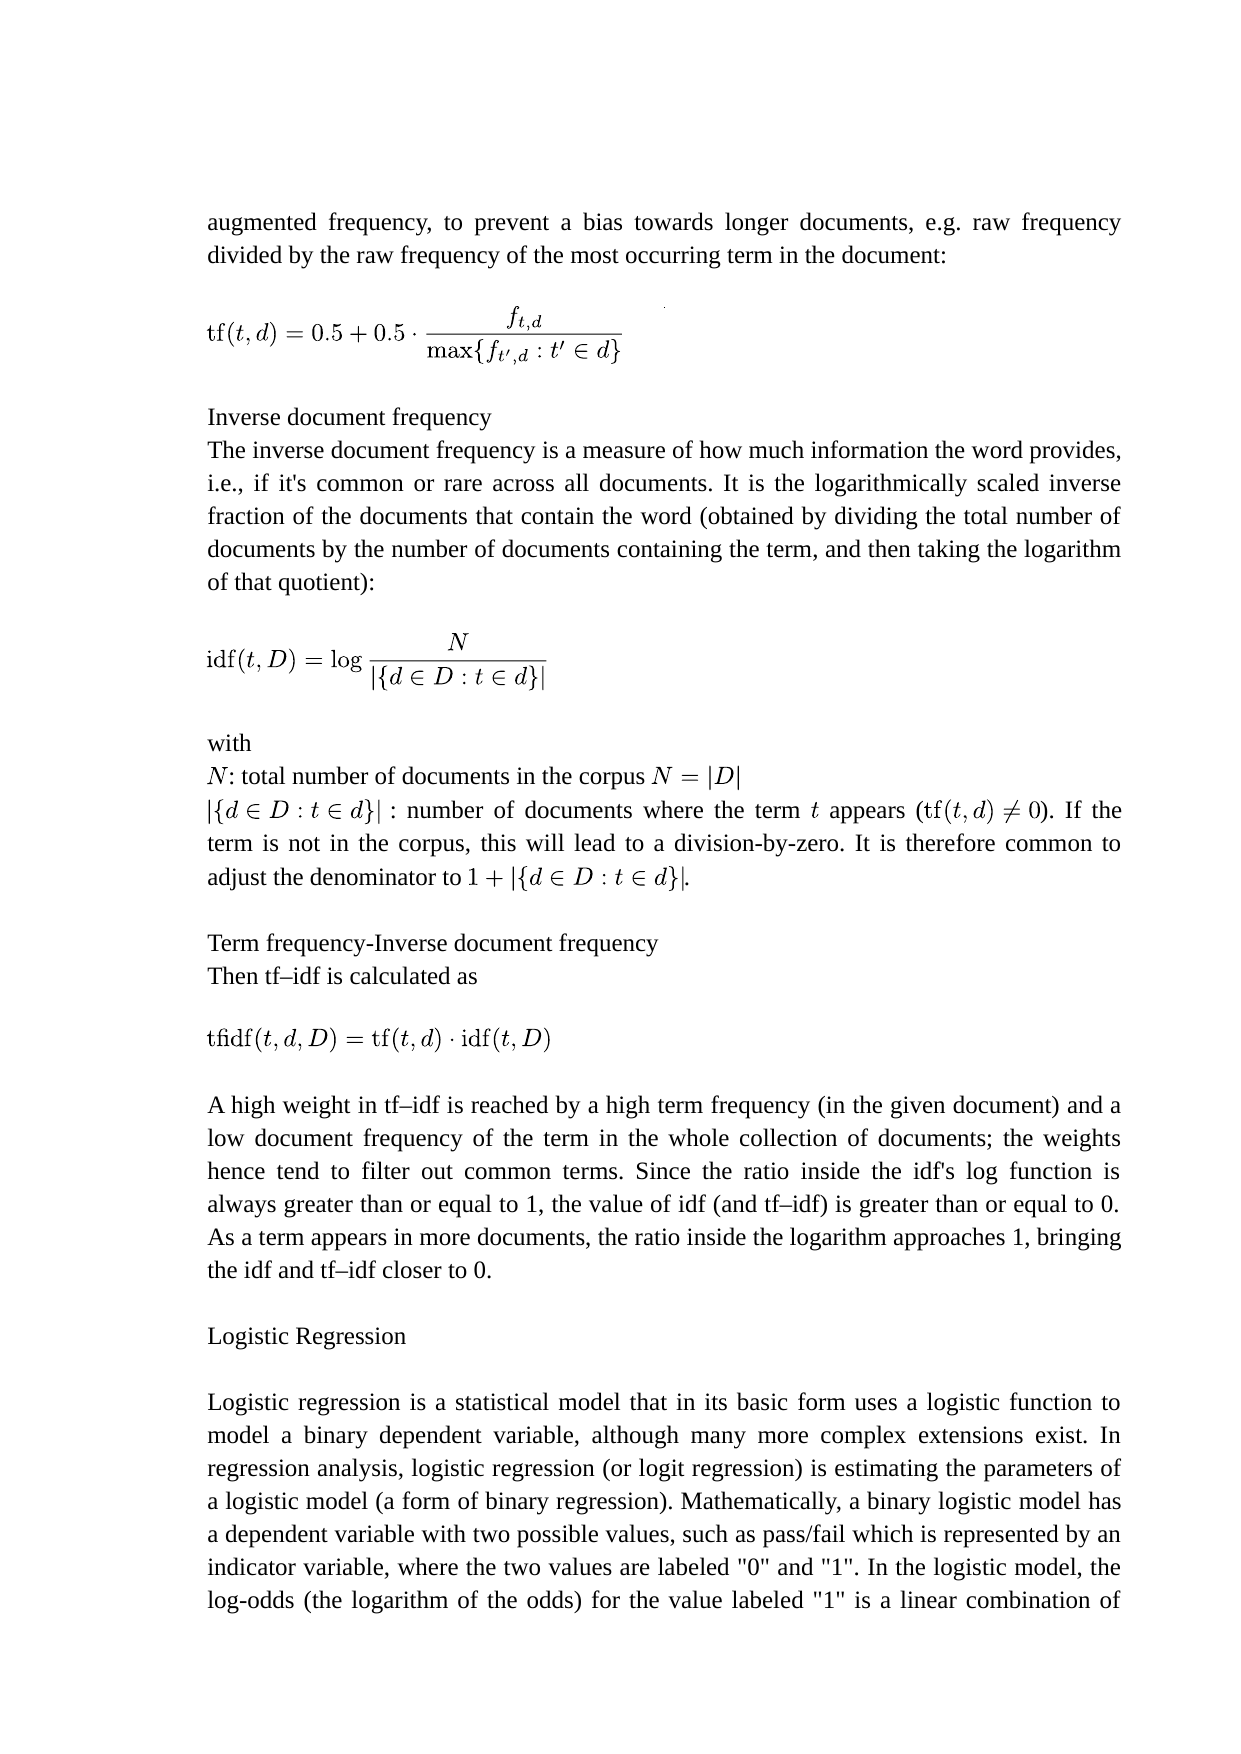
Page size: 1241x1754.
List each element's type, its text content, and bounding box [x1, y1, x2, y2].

text Logistic Regression [207, 1321, 1122, 1350]
text Term frequency-Inverse document frequency [207, 928, 1122, 957]
text augmented frequency, to prevent a bias towards longer documents, e.g. raw frequency divided by the raw frequency of the most occurring term in the document: [207, 207, 1122, 269]
text The inverse document frequency is a measure of how much information the word provides, i.e., if it's common or rare across all documents. It is the logarithmically scaled inverse fraction of the documents that contain the word (obtained by dividing the total number of documents by the number of documents containing the term, and then taking the logarithm of that quotient): [207, 435, 1122, 596]
text A high weight in tf–idf is reached by a high term frequency (in the given document) and a low document frequency of the term in the whole collection of documents; the weights hence tend to filter out common terms. Since the ratio inside the idf's log function is always greater than or equal to 1, the value of idf (and tf–idf) is greater than or equal to 0. As a term appears in more documents, the ratio inside the logarithm approaches 1, bringing the idf and tf–idf closer to 0. [207, 1090, 1122, 1284]
text : number of documents where the term appears (). If the term is not in the corpus, this will lead to a division-by-zero. It is therefore common to adjust the denominator to . [207, 795, 1122, 891]
text Inverse document frequency [207, 402, 1122, 431]
text with [207, 728, 1122, 757]
text : total number of documents in the corpus [207, 761, 1122, 790]
text Logistic regression is a statistical model that in its basic form uses a logistic function to model a binary dependent variable, although many more complex extensions exist. In regression analysis, logistic regression (or logit regression) is estimating the parameters of a logistic model (a form of binary regression). Mathematically, a binary logistic model has a dependent variable with two possible values, such as pass/fail which is represented by an indicator variable, where the two values are labeled "0" and "1". In the logistic model, the log-odds (the logarithm of the odds) for the value labeled "1" is a linear combination of [207, 1387, 1122, 1614]
text Then tf–idf is calculated as [207, 961, 1122, 990]
